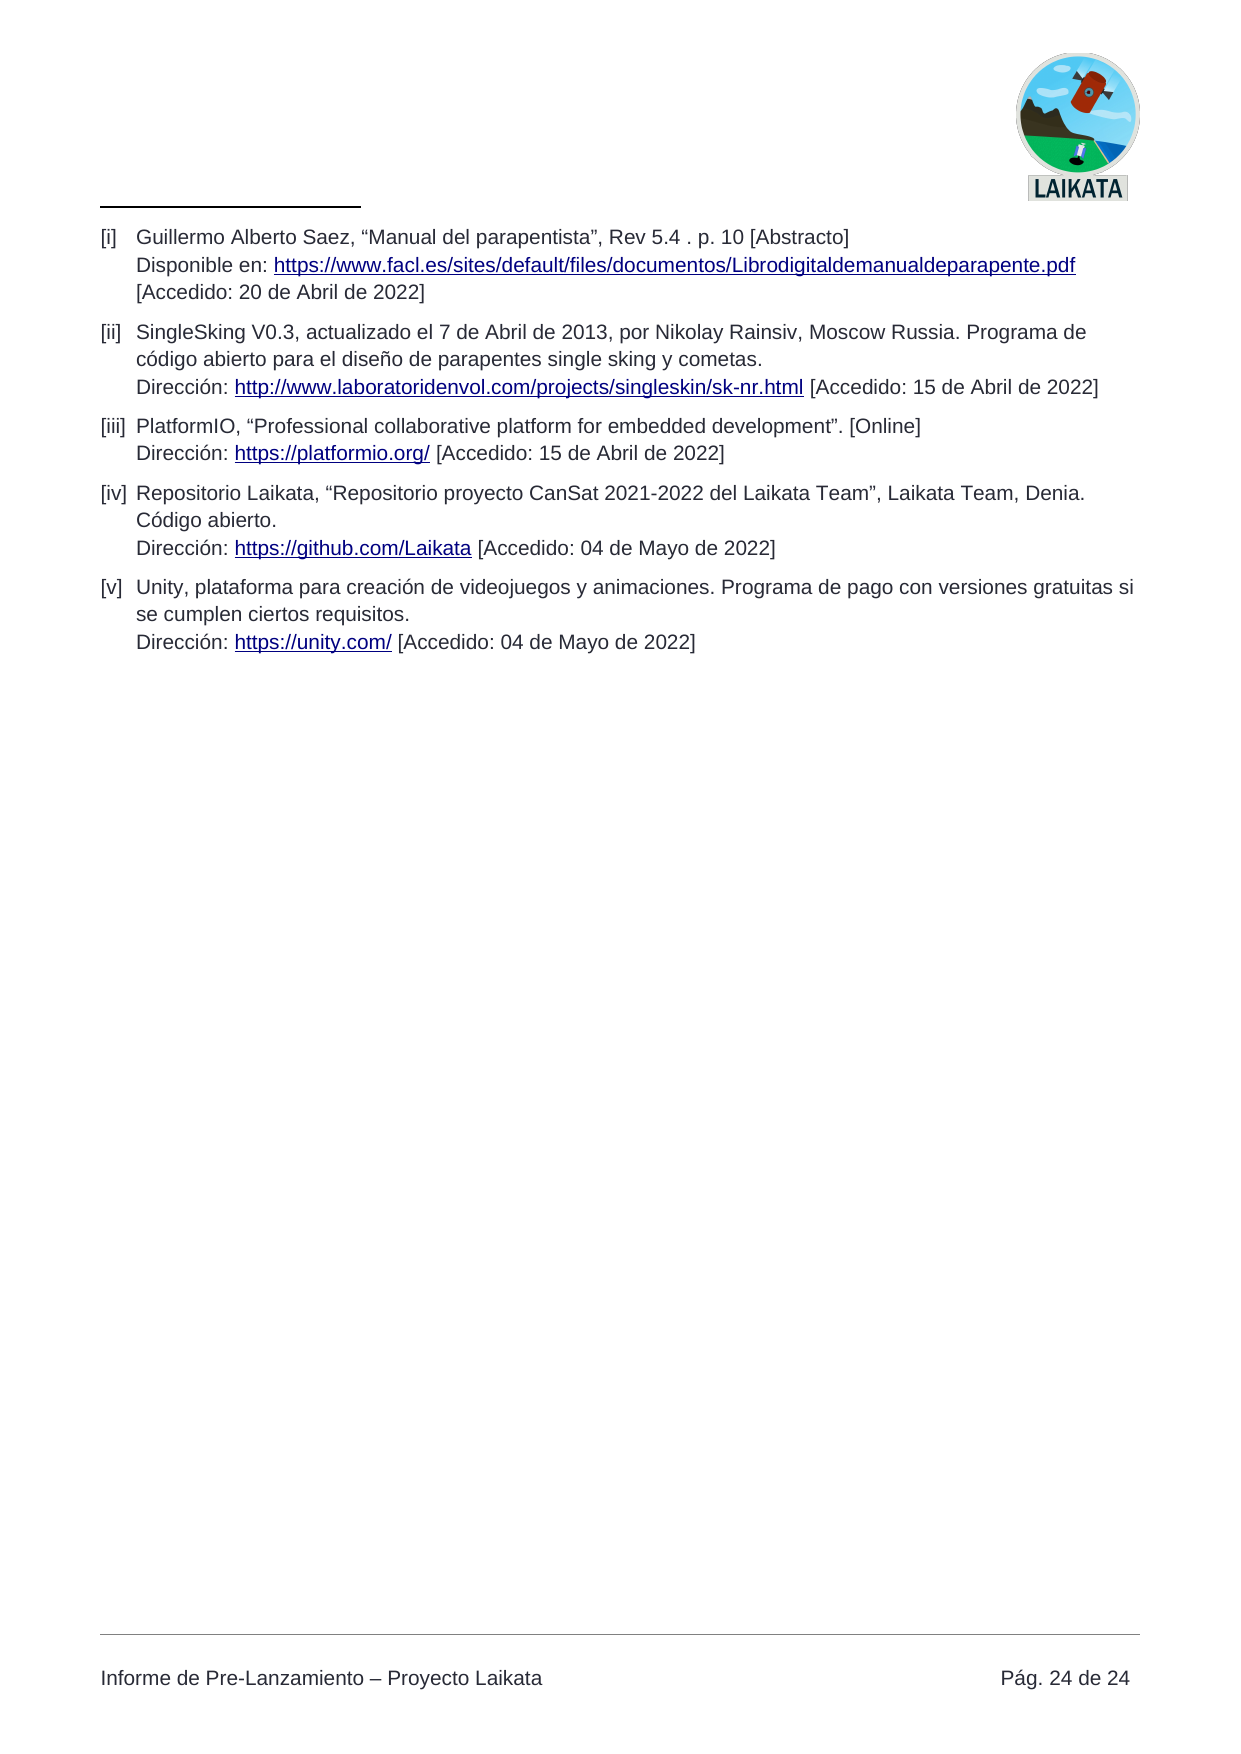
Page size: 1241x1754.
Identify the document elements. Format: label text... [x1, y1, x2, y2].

text Unity, plataforma para creación de videojuegos y animaciones. Programa de pago con versiones gratuitas si se cumplen ciertos requisitos. Dirección: https://unity.com/ [Accedido: 04 de Mayo de 2022] [100, 575, 1140, 654]
text PlatformIO, “Professional collaborative platform for embedded development”. [Online] Dirección: https://platformio.org/ [Accedido: 15 de Abril de 2022] [100, 414, 1140, 465]
picture [1016, 53, 1140, 201]
text SingleSking V0.3, actualizado el 7 de Abril de 2013, por Nikolay Rainsiv, Moscow Russia. Programa de código abierto para el diseño de parapentes single sking y cometas. Dirección: http://www.laboratoridenvol.com/projects/singleskin/sk-nr.html [Accedido: 15 de Abril de 2022] [100, 319, 1140, 398]
text Repositorio Laikata, “Repositorio proyecto CanSat 2021-2022 del Laikata Team”, Laikata Team, Denia. Código abierto. Dirección: https://github.com/Laikata [Accedido: 04 de Mayo de 2022] [100, 481, 1140, 559]
text Guillermo Alberto Saez, “Manual del parapentista”, Rev 5.4 . p. 10 [Abstracto] Disponible en: https://www.facl.es/sites/default/files/documentos/Librodigitaldemanualdeparapente.pdf [Accedido: 20 de Abril de 2022] [100, 225, 1140, 304]
